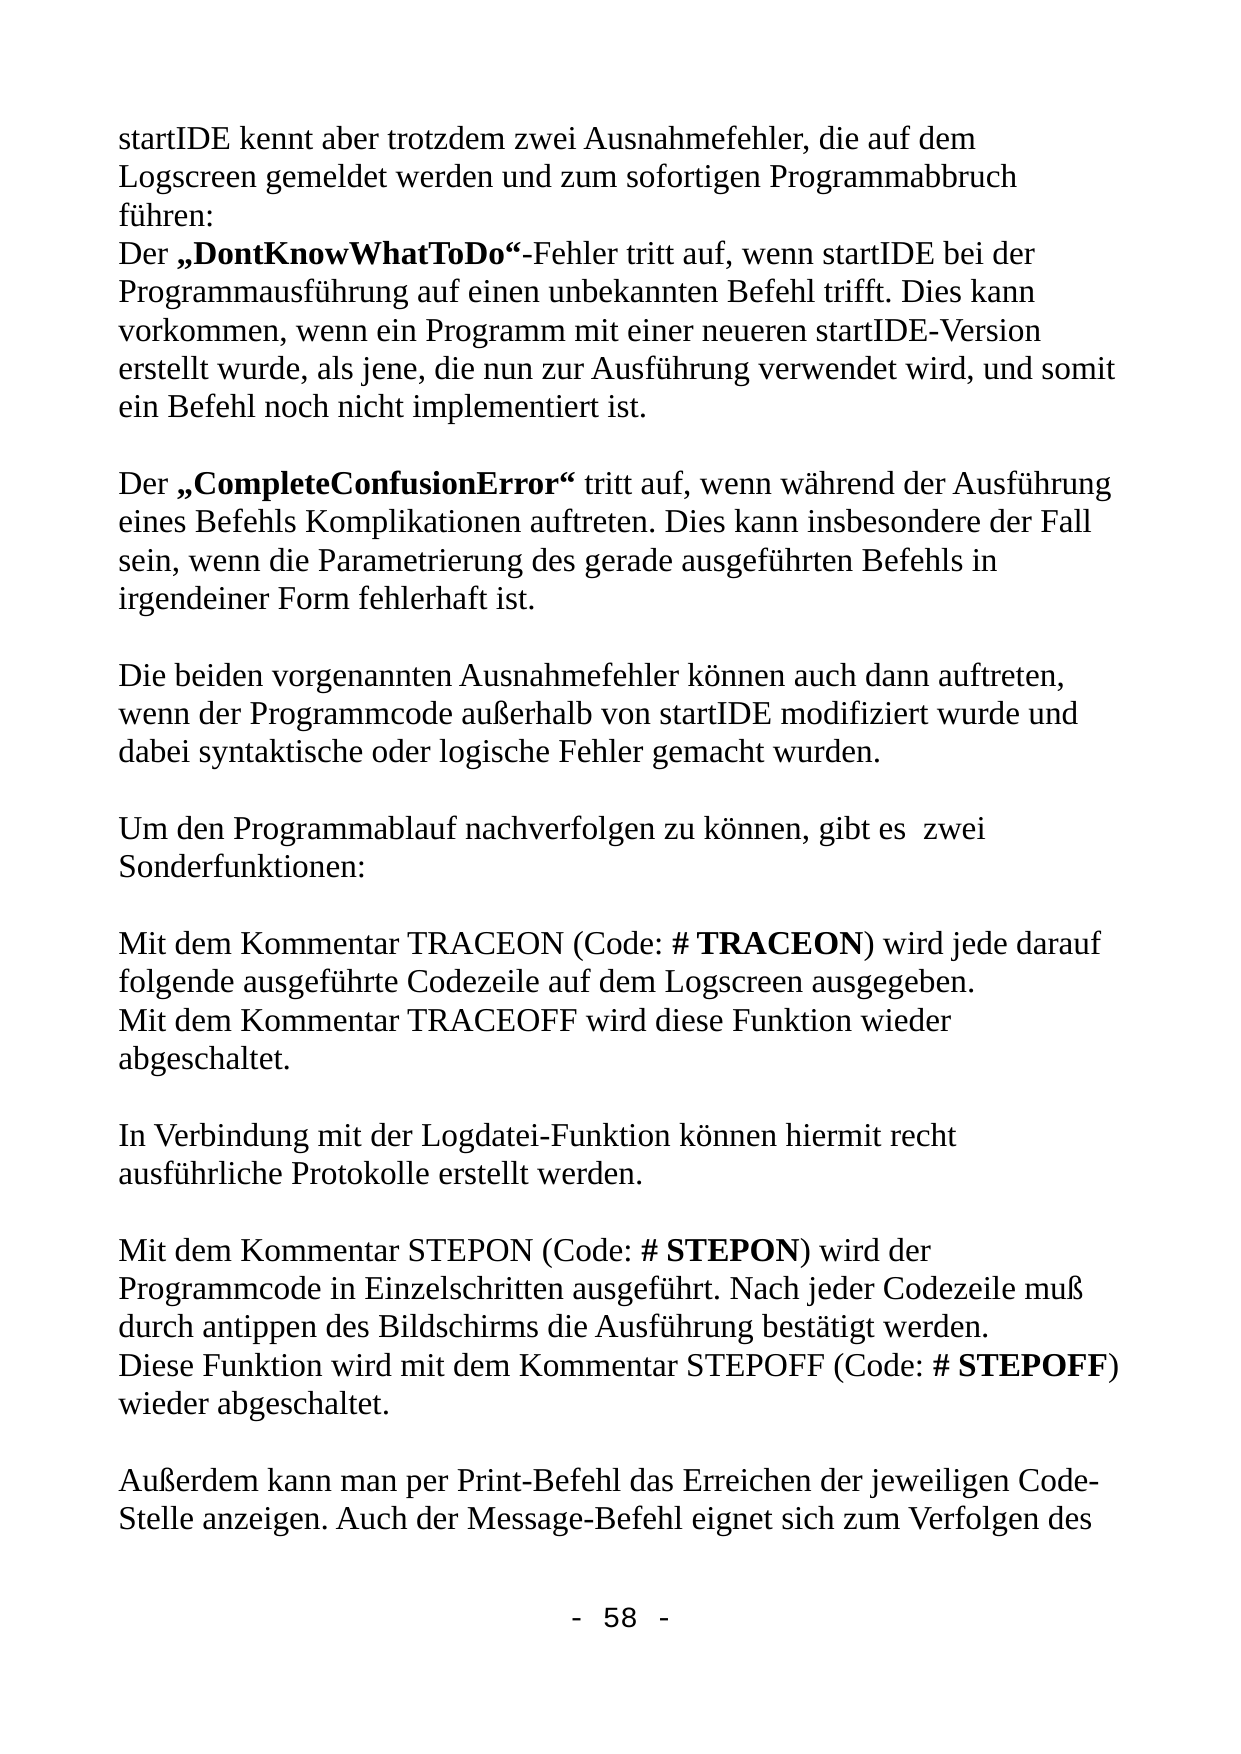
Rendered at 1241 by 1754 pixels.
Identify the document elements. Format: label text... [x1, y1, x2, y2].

text startIDE kennt aber trotzdem zwei Ausnahmefehler, die auf dem Logscreen gemeldet werden und zum sofortigen Programmabbruch führen: [118, 118, 1122, 233]
text Um den Programmablauf nachverfolgen zu können, gibt es zwei Sonderfunktionen: [118, 808, 1122, 885]
text Außerdem kann man per Print-Befehl das Erreichen der jeweiligen Code-Stelle anzeigen. Auch der Message-Befehl eignet sich zum Verfolgen des [118, 1460, 1122, 1536]
text Die beiden vorgenannten Ausnahmefehler können auch dann auftreten, wenn der Programmcode außerhalb von startIDE modifiziert wurde und dabei syntaktische oder logische Fehler gemacht wurden. [118, 655, 1122, 770]
text Mit dem Kommentar STEPON (Code: # STEPON) wird der Programmcode in Einzelschritten ausgeführt. Nach jeder Codezeile muß durch antippen des Bildschirms die Ausführung bestätigt werden. [118, 1230, 1122, 1345]
text Mit dem Kommentar TRACEOFF wird diese Funktion wieder abgeschaltet. [118, 1000, 1122, 1076]
text Der „DontKnowWhatToDo“-Fehler tritt auf, wenn startIDE bei der Programmausführung auf einen unbekannten Befehl trifft. Dies kann vorkommen, wenn ein Programm mit einer neueren startIDE-Version erstellt wurde, als jene, die nun zur Ausführung verwendet wird, und somit ein Befehl noch nicht implementiert ist. [118, 233, 1122, 425]
text In Verbindung mit der Logdatei-Funktion können hiermit recht ausführliche Protokolle erstellt werden. [118, 1115, 1122, 1191]
text Diese Funktion wird mit dem Kommentar STEPOFF (Code: # STEPOFF) wieder abgeschaltet. [118, 1345, 1122, 1421]
text Mit dem Kommentar TRACEON (Code: # TRACEON) wird jede darauf folgende ausgeführte Codezeile auf dem Logscreen ausgegeben. [118, 923, 1122, 1000]
text Der „CompleteConfusionError“ tritt auf, wenn während der Ausführung eines Befehls Komplikationen auftreten. Dies kann insbesondere der Fall sein, wenn die Parametrierung des gerade ausgeführten Befehls in irgendeiner Form fehlerhaft ist. [118, 463, 1122, 616]
